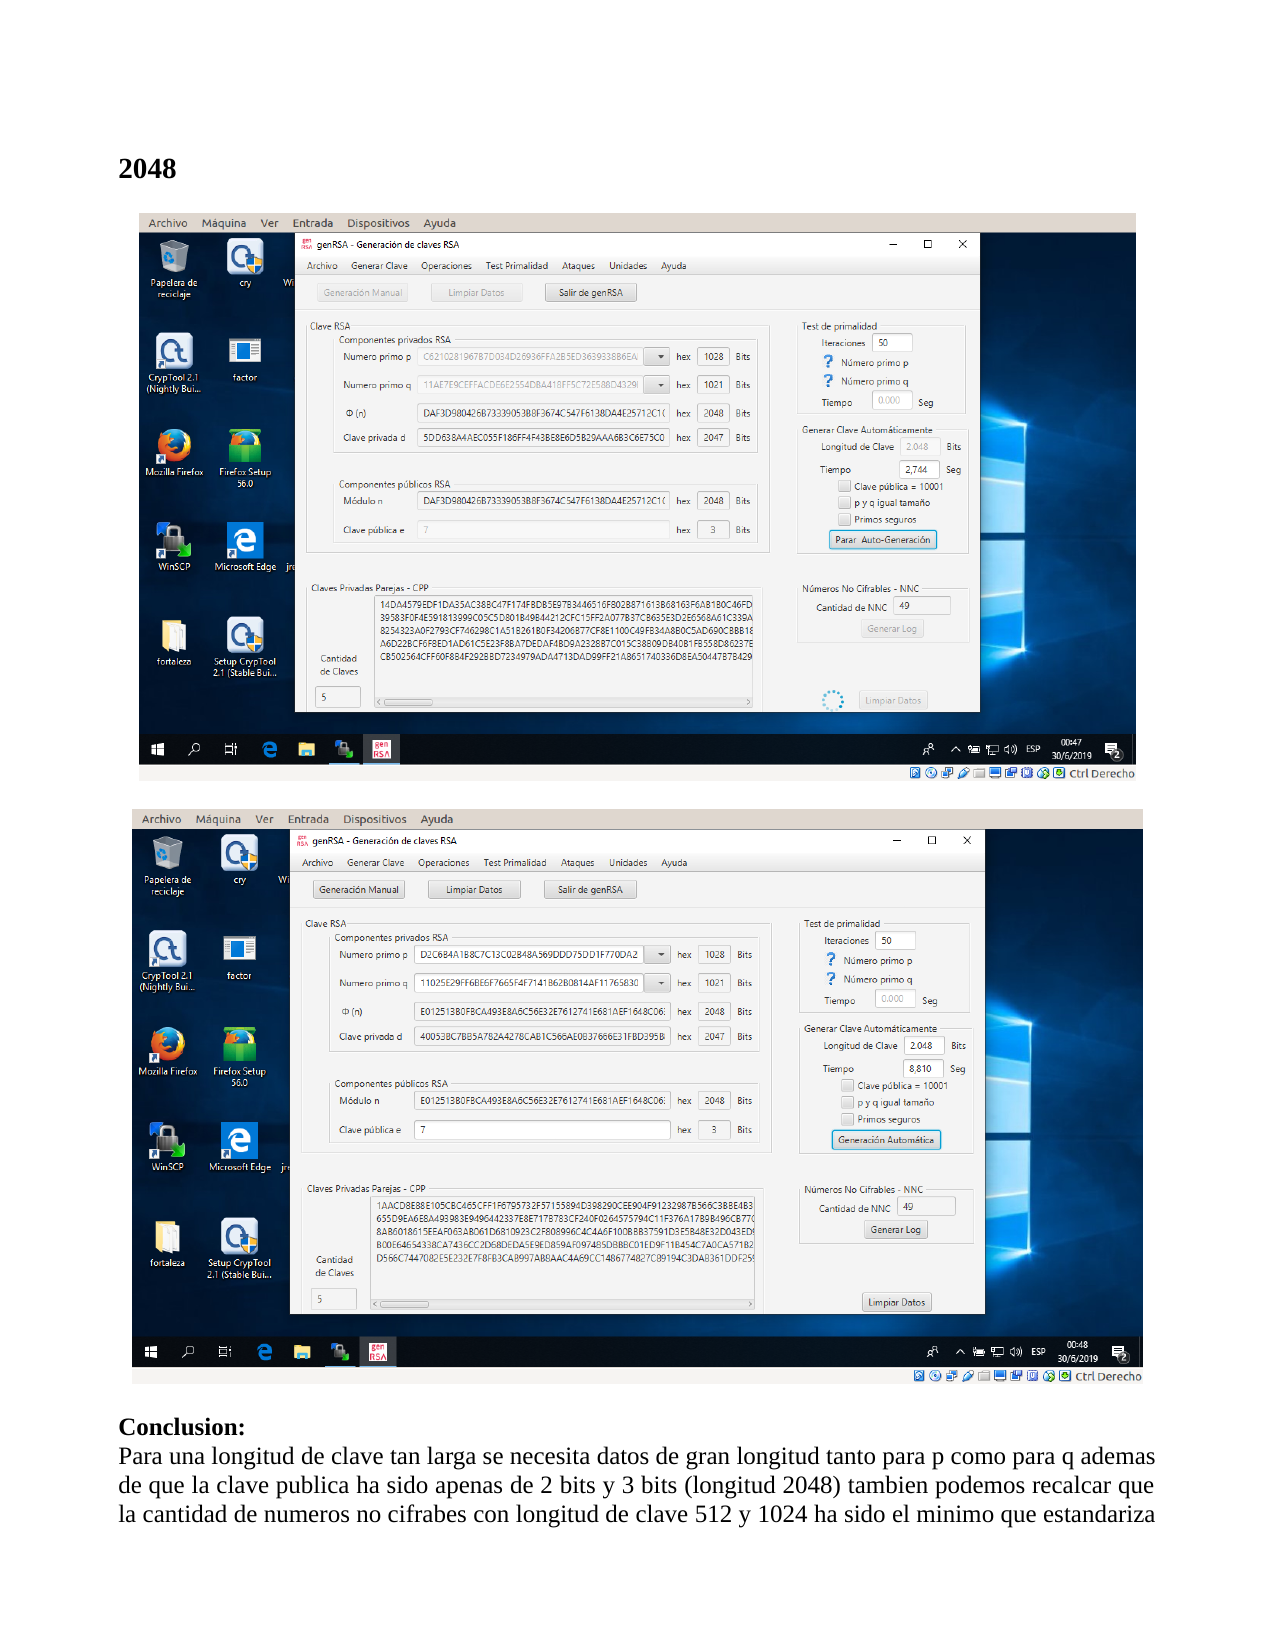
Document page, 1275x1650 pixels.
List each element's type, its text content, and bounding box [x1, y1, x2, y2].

picture [139, 213, 1136, 781]
text Conclusion: [118, 1412, 1157, 1441]
text Para una longitud de clave tan larga se necesita datos de gran longitud tanto para p como para q ademas de que la clave publica ha sido apenas de 2 bits y 3 bits (longitud 2048) tambien podemos recalcar que la cantidad de numeros no cifrabes con longitud de clave 512 y 1024 ha sido el minimo que estandariza [118, 1441, 1157, 1527]
picture [132, 809, 1143, 1384]
text 2048 [118, 152, 1157, 185]
